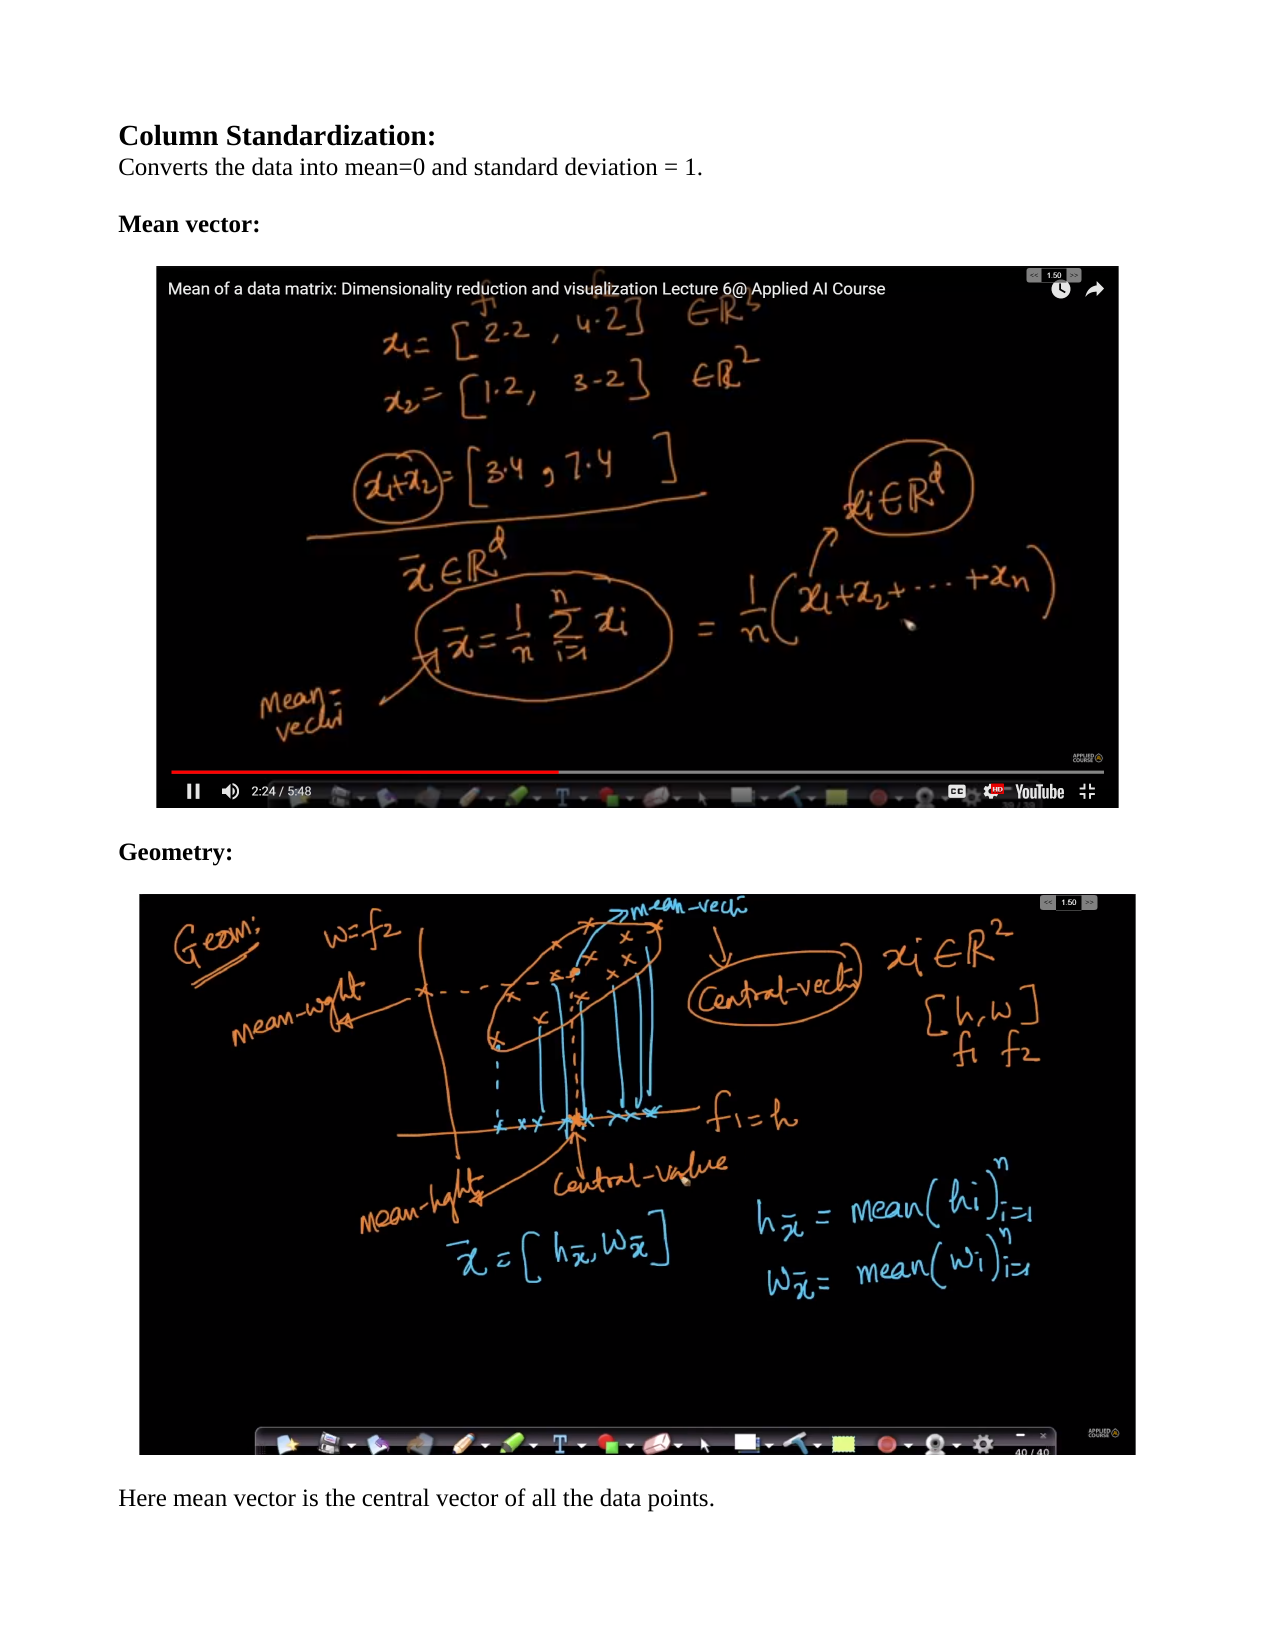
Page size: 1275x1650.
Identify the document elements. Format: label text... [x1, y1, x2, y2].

text Column Standardization: [118, 118, 1157, 152]
picture [139, 894, 1136, 1455]
picture [156, 266, 1119, 808]
text Geometry: [118, 837, 1157, 865]
text Converts the data into mean=0 and standard deviation = 1. [118, 152, 1157, 180]
text Mean vector: [118, 209, 1157, 238]
text Here mean vector is the central vector of all the data points. [118, 1483, 1157, 1512]
